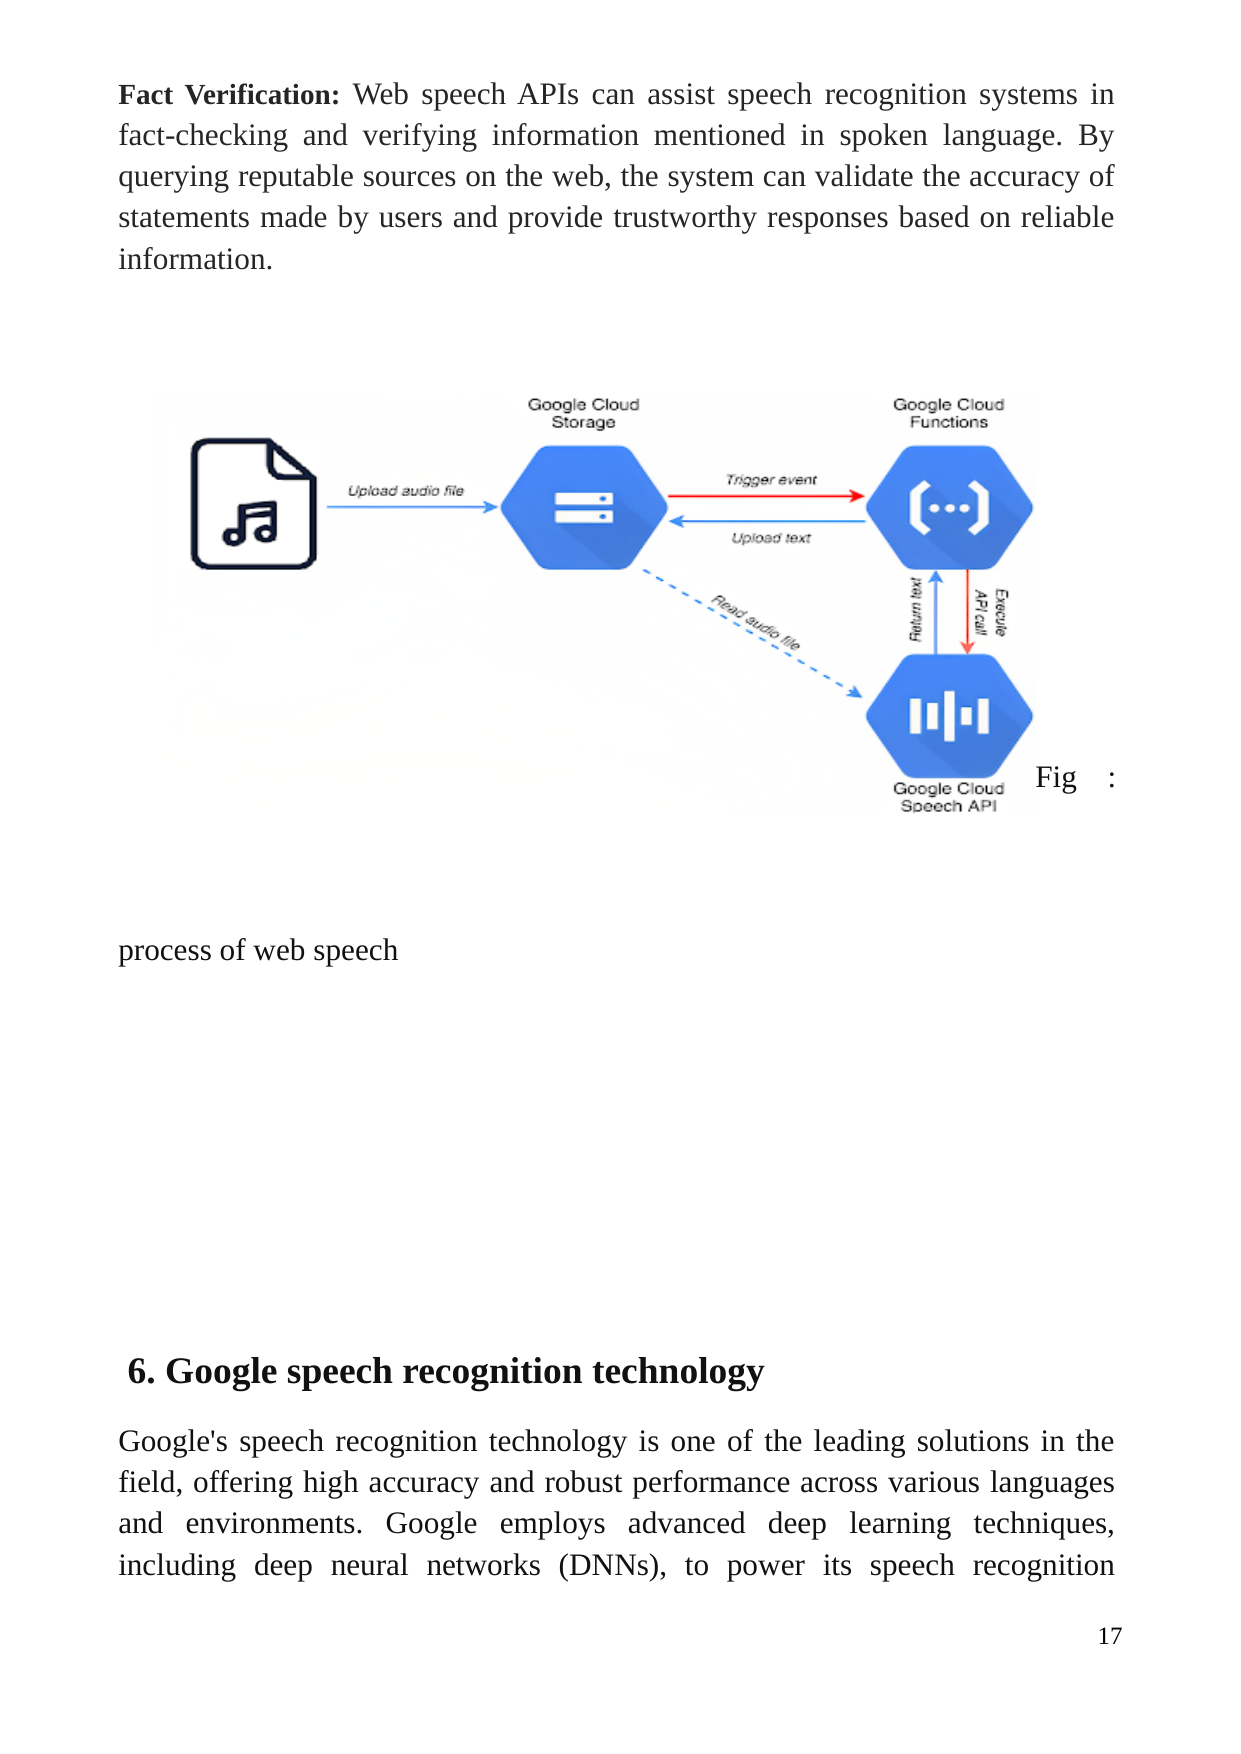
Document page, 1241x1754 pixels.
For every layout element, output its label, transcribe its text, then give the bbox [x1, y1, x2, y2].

text Fig : process of web speech [118, 435, 1116, 967]
text Google's speech recognition technology is one of the leading solutions in the field, offering high accuracy and robust performance across various languages and environments. Google employs advanced deep learning techniques, including deep neural networks (DNNs), to power its speech recognition [118, 1422, 1116, 1582]
text 6. Google speech recognition technology [118, 1349, 1116, 1392]
text Fact Verification: Web speech APIs can assist speech recognition systems in fact-checking and verifying information mentioned in spoken language. By querying reputable sources on the web, the system can validate the accuracy of statements made by users and provide trustworthy responses based on reliable information. [118, 75, 1116, 276]
